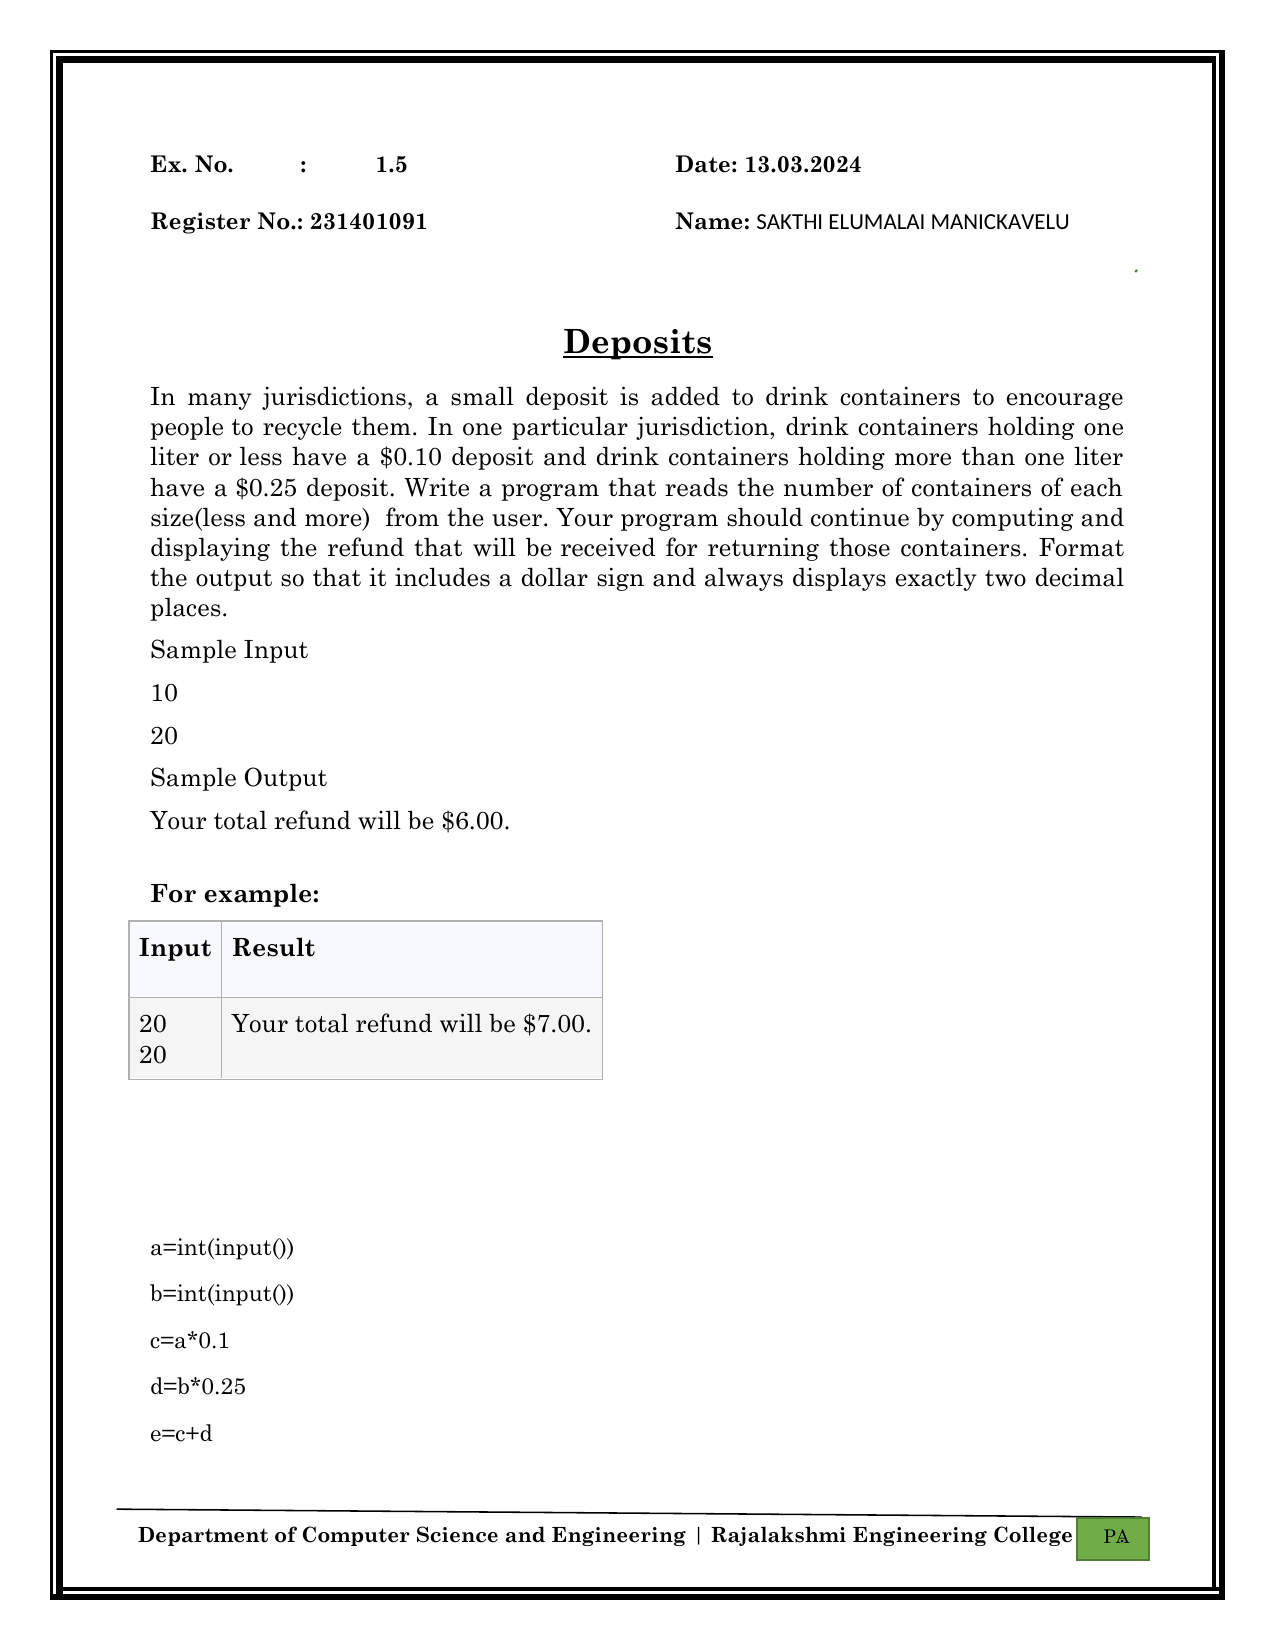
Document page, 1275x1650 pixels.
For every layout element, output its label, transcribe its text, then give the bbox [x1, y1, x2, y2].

table_cell 20 20 [130, 998, 221, 1078]
text Sample Input [150, 634, 1125, 664]
text Ex. No. : 1.5 Date: 13.03.2024 [150, 150, 1125, 178]
text For example: [150, 877, 1125, 907]
text In many jurisdictions, a small deposit is added to drink containers to encourage people to recycle them. In one particular jurisdiction, drink containers holding one liter or less have a $0.10 deposit and drink containers holding more than one liter have a $0.25 deposit. Write a program that reads the number of containers of each size(less and more) from the user. Your program should continue by computing and displaying the refund that will be received for returning those containers. Format the output so that it includes a dollar sign and always displays exactly two decimal places. [150, 381, 1125, 622]
text Sample Output [150, 762, 1125, 792]
text a=int(input()) [150, 1233, 1125, 1260]
table_cell Your total refund will be $7.00. [222, 998, 602, 1078]
text Register No.: 231401091 Name: SAKTHI ELUMALAI MANICKAVELU [150, 207, 1125, 235]
text 20 [150, 719, 1125, 749]
text e=c+d [150, 1419, 1125, 1446]
text d=b*0.25 [150, 1372, 1125, 1400]
text b=int(input()) [150, 1279, 1125, 1307]
table_header Input [130, 922, 221, 997]
text 10 [150, 677, 1125, 707]
text Deposits [150, 321, 1125, 361]
table_header Result [222, 922, 602, 997]
text c=a*0.1 [150, 1326, 1125, 1353]
text Your total refund will be $6.00. [150, 805, 1125, 865]
